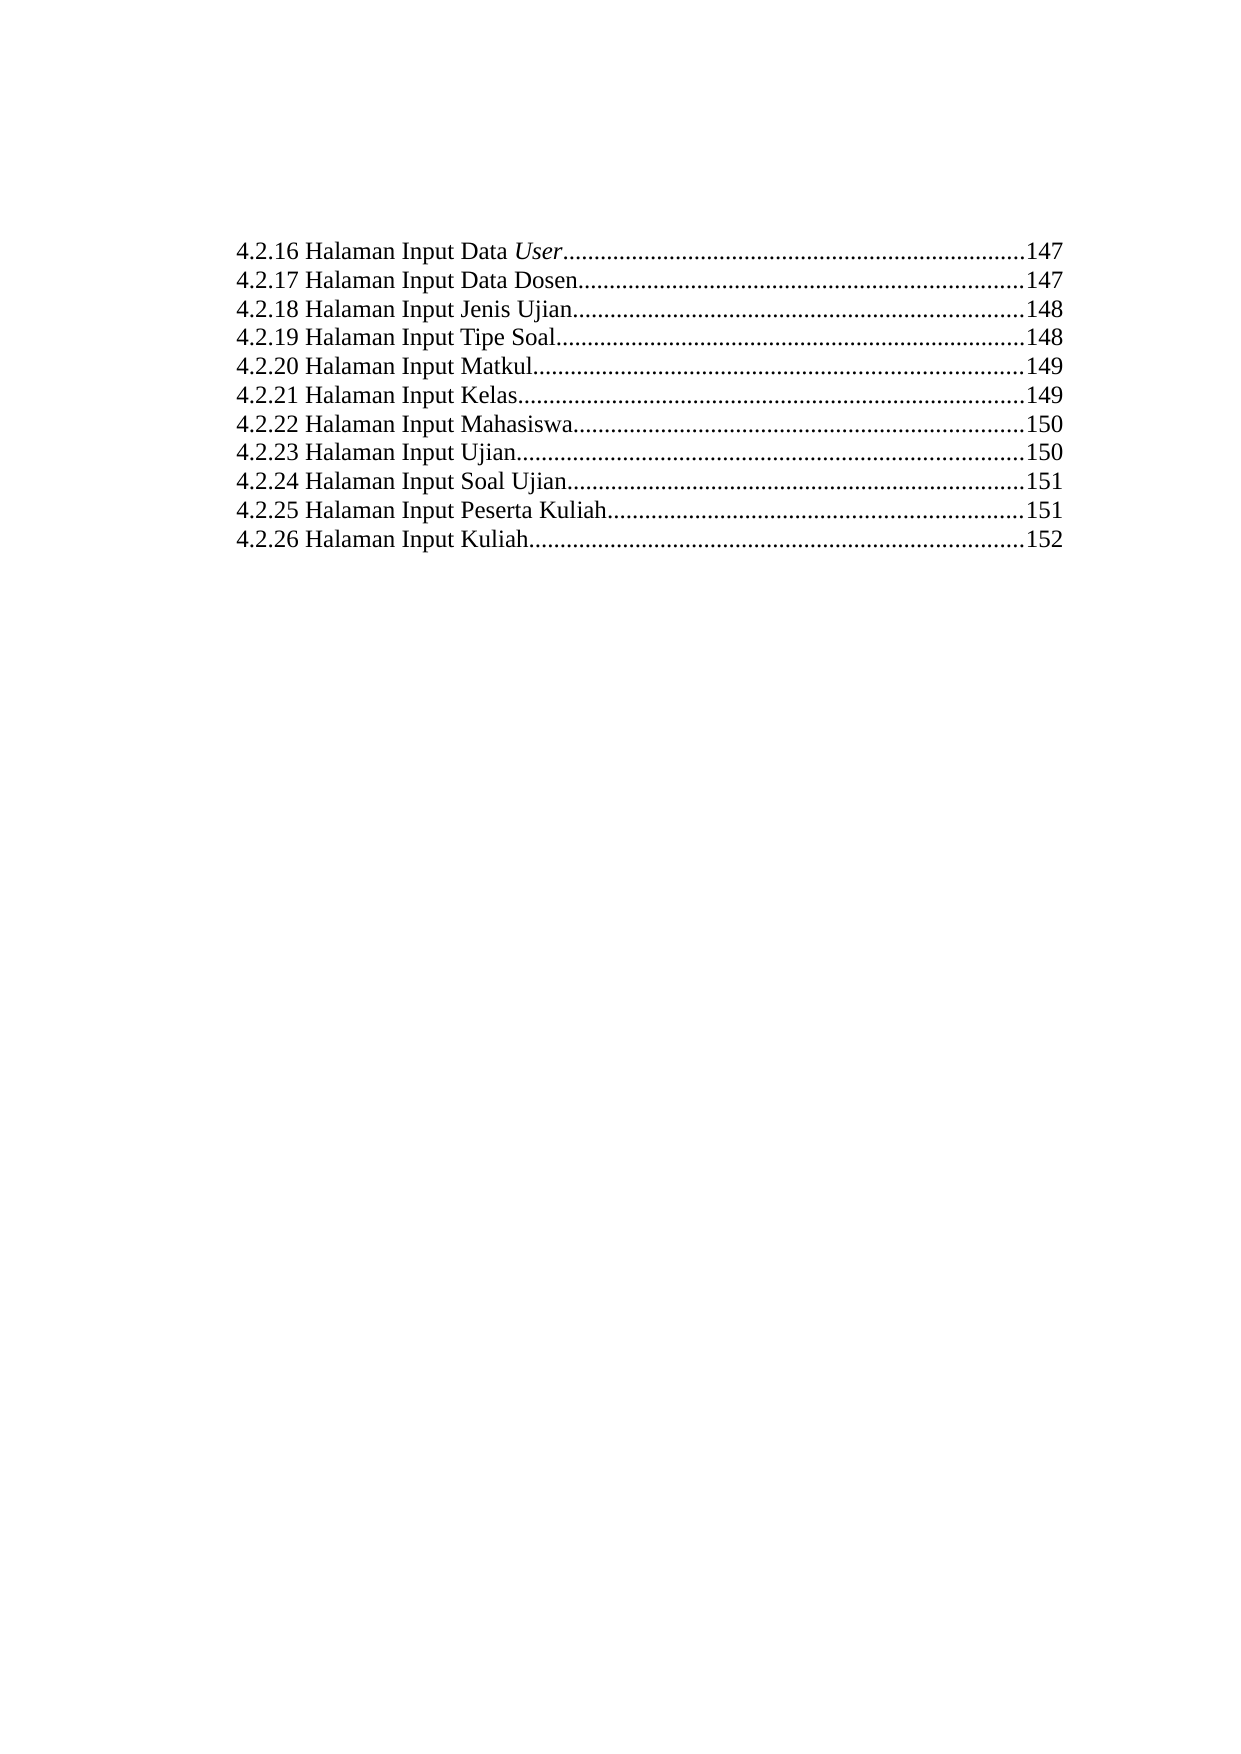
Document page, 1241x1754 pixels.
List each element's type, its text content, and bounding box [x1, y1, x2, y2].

text 4.2.18 Halaman Input Jenis Ujian 148 [236, 294, 1063, 322]
text 4.2.19 Halaman Input Tipe Soal 148 [236, 322, 1063, 351]
text 4.2.20 Halaman Input Matkul 149 [236, 351, 1063, 380]
text 4.2.26 Halaman Input Kuliah 152 [236, 524, 1063, 552]
text 4.2.23 Halaman Input Ujian 150 [236, 437, 1063, 466]
text 4.2.24 Halaman Input Soal Ujian 151 [236, 466, 1063, 495]
text 4.2.17 Halaman Input Data Dosen 147 [236, 265, 1063, 294]
text 4.2.22 Halaman Input Mahasiswa 150 [236, 409, 1063, 437]
text 4.2.25 Halaman Input Peserta Kuliah 151 [236, 495, 1063, 524]
text 4.2.21 Halaman Input Kelas 149 [236, 380, 1063, 409]
text 4.2.16 Halaman Input Data User 147 [236, 236, 1063, 265]
